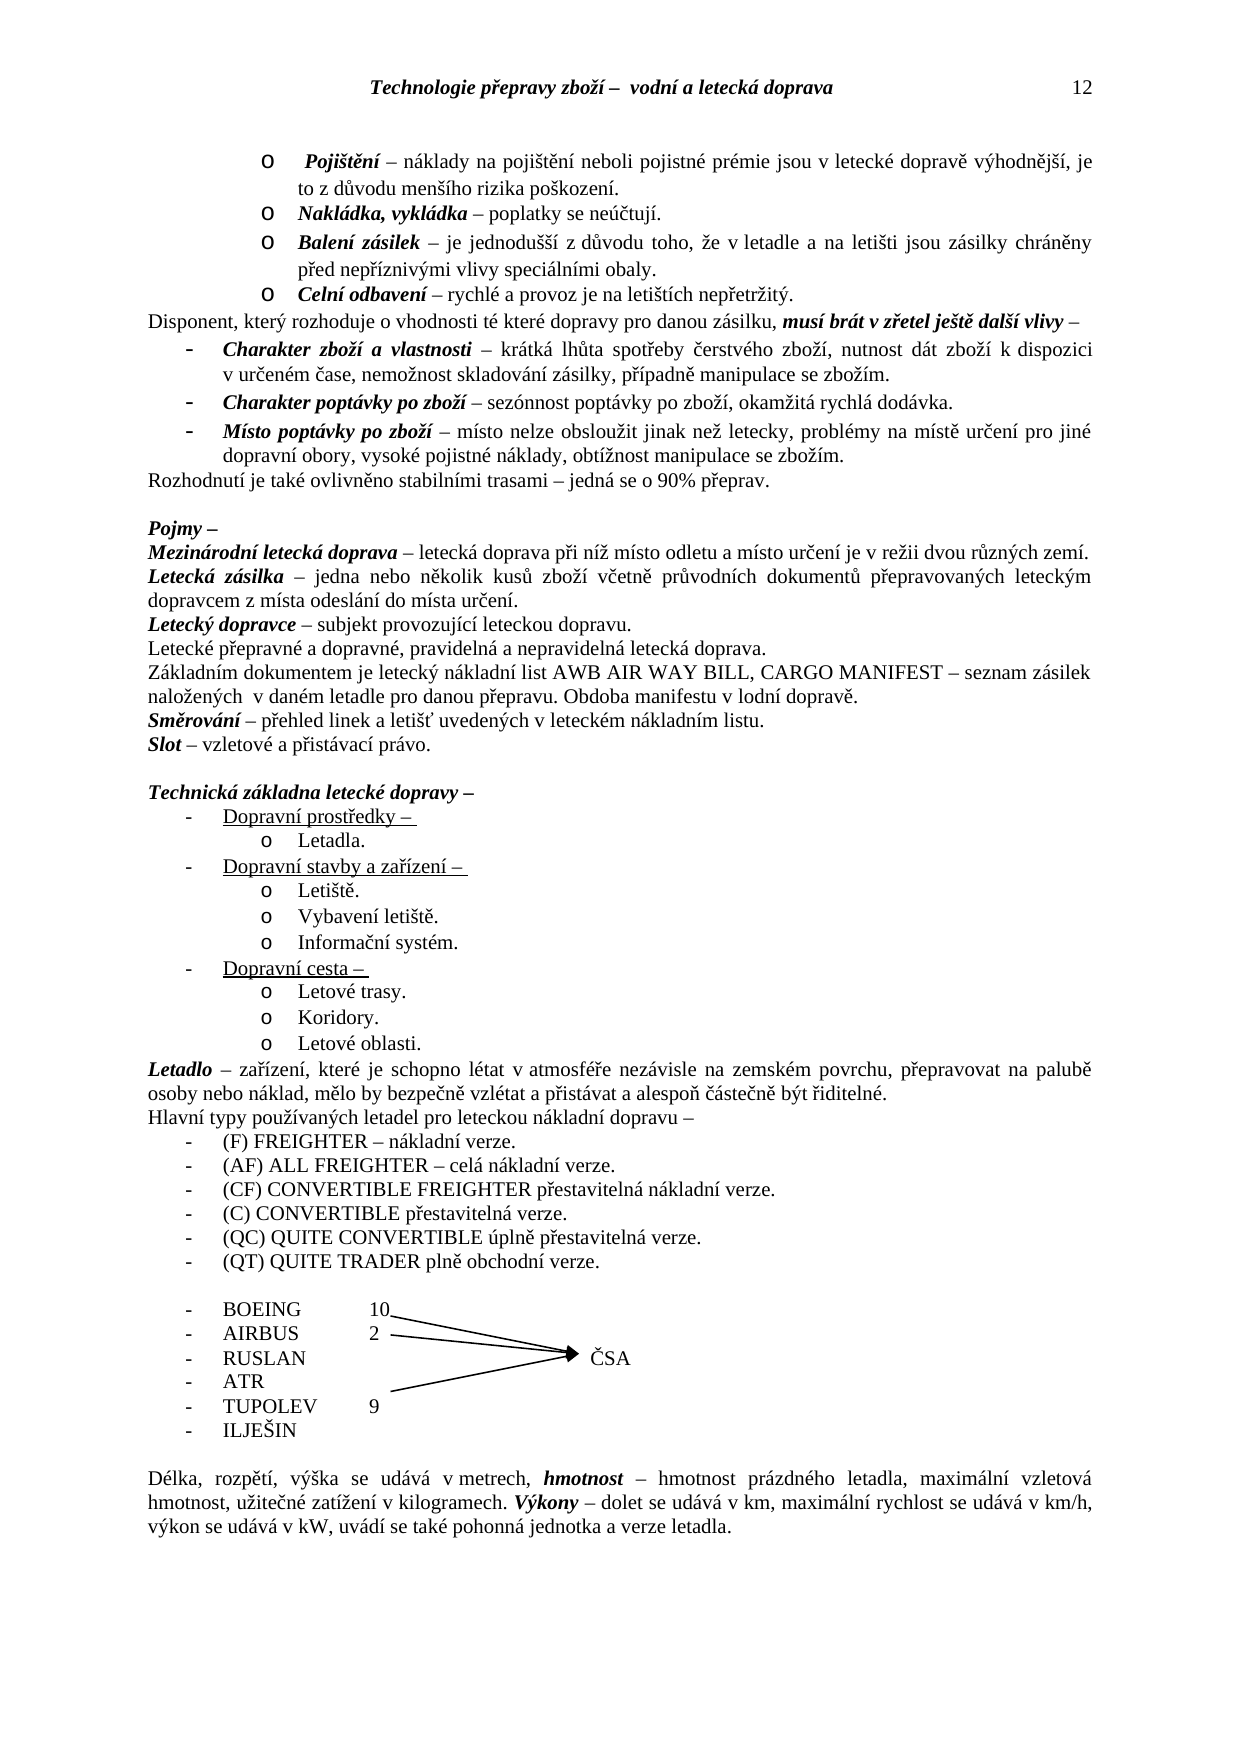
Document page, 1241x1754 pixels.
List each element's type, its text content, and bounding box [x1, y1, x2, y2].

subtitle Technická základna letecké dopravy – [148, 780, 1093, 804]
list Informační systém. [260, 930, 1093, 955]
list ILJEŠIN [185, 1418, 1093, 1442]
list [425, 1321, 1093, 1345]
text Směrování – přehled linek a letišť uvedených v leteckém nákladním listu. [148, 708, 1093, 732]
list [393, 1369, 1093, 1393]
list Letadla. [260, 828, 1093, 854]
list AIRBUS 2 [185, 1321, 526, 1345]
text Letecká zásilka – jedna nebo několik kusů zboží včetně průvodních dokumentů přepravovaných leteckým dopravcem z místa odeslání do místa určení. [148, 564, 1093, 612]
list Charakter poptávky po zboží – sezónnost poptávky po zboží, okamžitá rychlá dodávka. [185, 386, 1093, 415]
list Dopravní prostředky – [185, 804, 1093, 828]
text Délka, rozpětí, výška se udává v metrech, hmotnost – hmotnost prázdného letadla, maximální vzletová hmotnost, užitečné zatížení v kilogramech. Výkony – dolet se udává v km, maximální rychlost se udává v km/h, výkon se udává v kW, uvádí se také pohonná jednotka a verze letadla. [148, 1466, 1093, 1538]
list Celní odbavení – rychlé a provoz je na letištích nepřetržitý. [260, 281, 1093, 309]
subtitle Pojmy – [148, 516, 1093, 540]
text Základním dokumentem je letecký nákladní list AWB AIR WAY BILL, CARGO MANIFEST – seznam zásilek naložených v daném letadle pro danou přepravu. Obdoba manifestu v lodní dopravě. [148, 660, 1093, 708]
list BOEING 10 [185, 1297, 1093, 1321]
list TUPOLEV 9 [185, 1393, 1093, 1418]
list RUSLAN [185, 1345, 565, 1369]
list (QT) QUITE TRADER plně obchodní verze. [185, 1249, 1093, 1273]
list (QC) QUITE CONVERTIBLE úplně přestavitelná verze. [185, 1225, 1093, 1249]
list Vybavení letiště. [260, 904, 1093, 930]
text Slot – vzletové a přistávací právo. [148, 732, 1093, 756]
list ATR [185, 1369, 494, 1393]
list Dopravní cesta – [185, 955, 1093, 979]
text Hlavní typy používaných letadel pro leteckou nákladní dopravu – [148, 1105, 1093, 1129]
text Rozhodnutí je také ovlivněno stabilními trasami – jedná se o 90% přeprav. [148, 467, 1093, 492]
list Koridory. [260, 1005, 1093, 1031]
text Disponent, který rozhoduje o vhodnosti té které dopravy pro danou zásilku, musí brát v zřetel ještě další vlivy – [148, 309, 1093, 333]
text Mezinárodní letecká doprava – letecká doprava při níž místo odletu a místo určení je v režii dvou různých zemí. [148, 540, 1093, 564]
list Dopravní stavby a zařízení – [185, 854, 1093, 878]
list Pojištění – náklady na pojištění neboli pojistné prémie jsou v letecké dopravě výhodnější, je to z důvodu menšího rizika poškození. [260, 148, 1093, 200]
list Letové trasy. [260, 979, 1093, 1005]
text Letadlo – zařízení, které je schopno létat v atmosféře nezávisle na zemském povrchu, přepravovat na palubě osoby nebo náklad, mělo by bezpečně vzlétat a přistávat a alespoň částečně být řiditelné. [148, 1057, 1093, 1105]
list Místo poptávky po zboží – místo nelze obsloužit jinak než letecky, problémy na místě určení pro jiné dopravní obory, vysoké pojistné náklady, obtížnost manipulace se zbožím. [185, 415, 1093, 467]
list Balení zásilek – je jednodušší z důvodu toho, že v letadle a na letišti jsou zásilky chráněny před nepříznivými vlivy speciálními obaly. [260, 228, 1093, 281]
list (C) CONVERTIBLE přestavitelná verze. [185, 1201, 1093, 1225]
list (F) FREIGHTER – nákladní verze. [185, 1129, 1093, 1153]
list (AF) ALL FREIGHTER – celá nákladní verze. [185, 1153, 1093, 1177]
list ČSA [513, 1345, 1093, 1369]
list Nakládka, vykládka – poplatky se neúčtují. [260, 200, 1093, 228]
list (CF) CONVERTIBLE FREIGHTER přestavitelná nákladní verze. [185, 1177, 1093, 1201]
text Letecký dopravce – subjekt provozující leteckou dopravu. [148, 612, 1093, 636]
list Letiště. [260, 878, 1093, 904]
list Charakter zboží a vlastnosti – krátká lhůta spotřeby čerstvého zboží, nutnost dát zboží k dispozici v určeném čase, nemožnost skladování zásilky, případně manipulace se zbožím. [185, 333, 1093, 386]
list Letové oblasti. [260, 1031, 1093, 1057]
text Letecké přepravné a dopravné, pravidelná a nepravidelná letecká doprava. [148, 636, 1093, 660]
